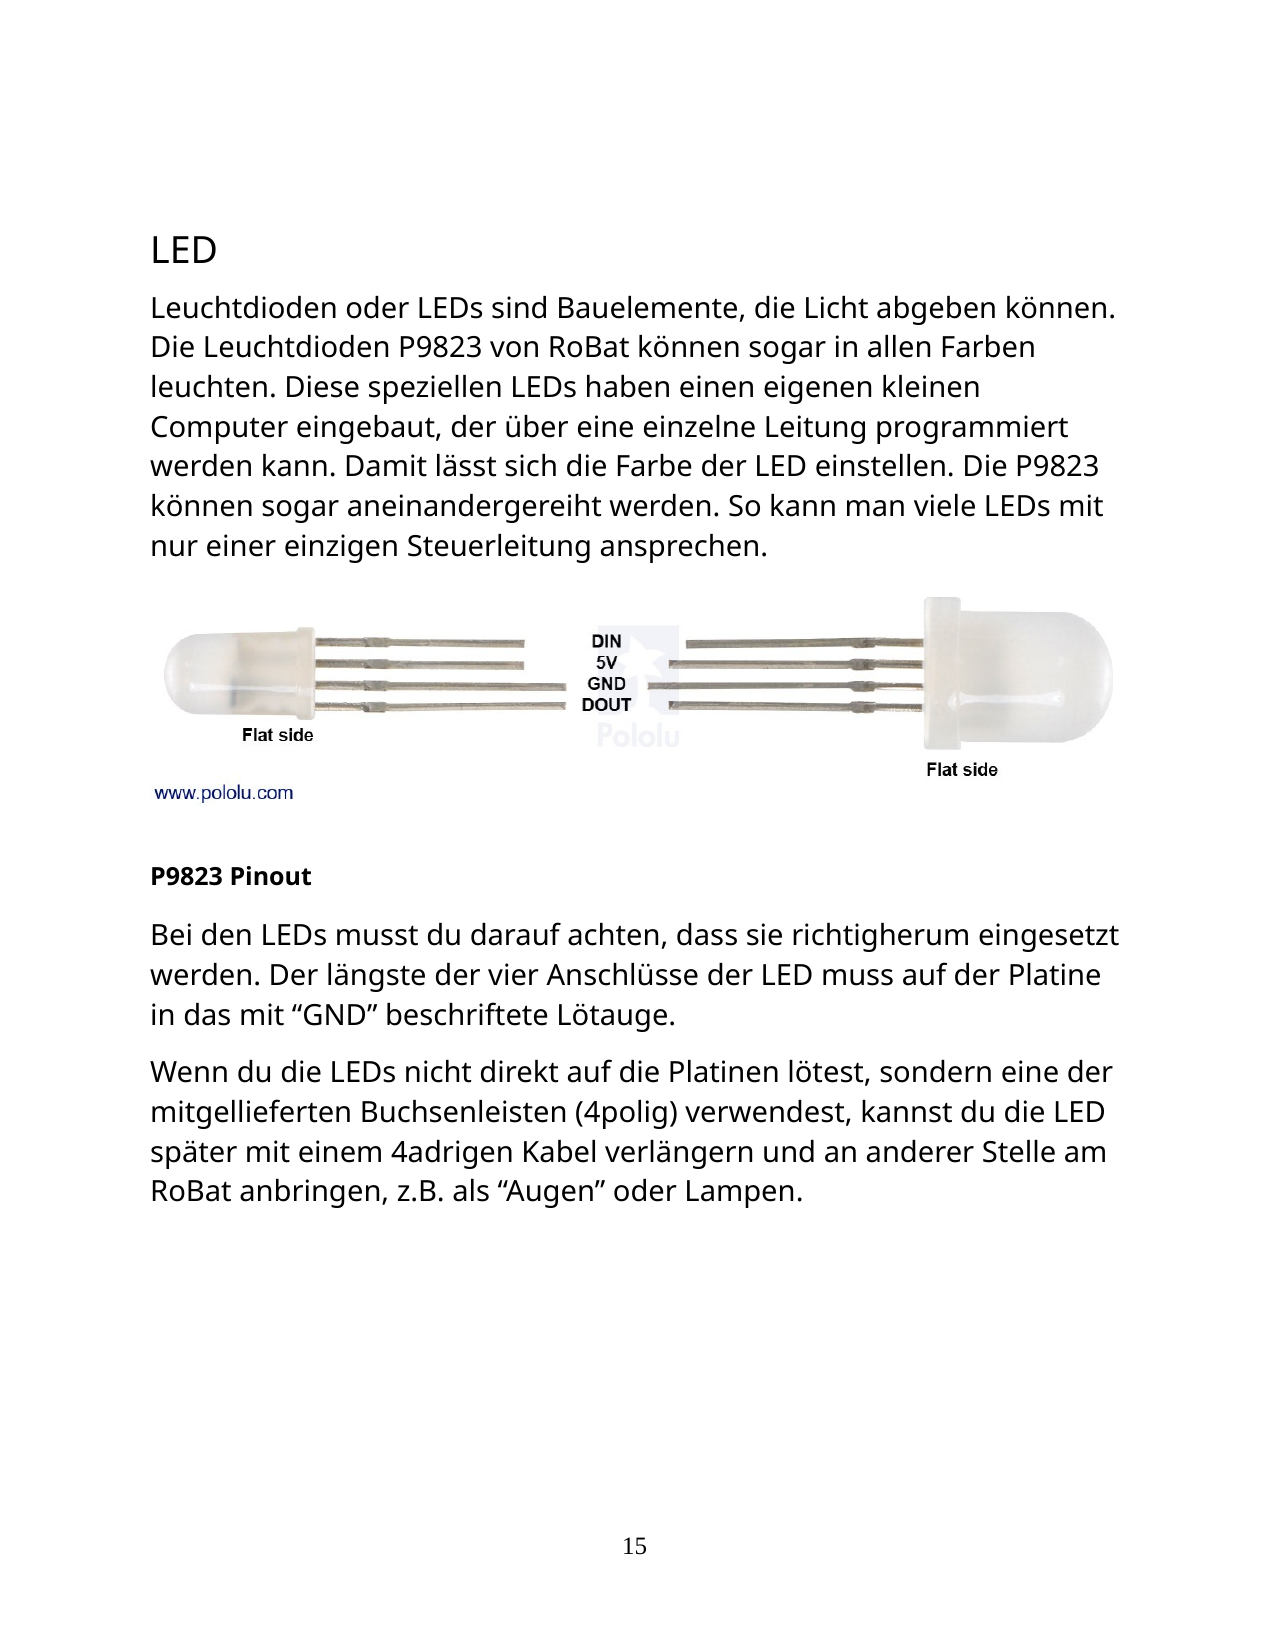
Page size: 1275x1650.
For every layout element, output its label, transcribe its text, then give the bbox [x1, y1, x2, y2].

text P9823 Pinout [150, 859, 1125, 893]
text Bei den LEDs musst du darauf achten, dass sie richtigherum eingesetzt werden. Der längste der vier Anschlüsse der LED muss auf der Platine in das mit “GND” beschriftete Lötauge. [150, 914, 1125, 1033]
picture [150, 564, 1125, 807]
text Leuchtdioden oder LEDs sind Bauelemente, die Licht abgeben können. Die Leuchtdioden P9823 von RoBat können sogar in allen Farben leuchten. Diese speziellen LEDs haben einen eigenen kleinen Computer eingebaut, der über eine einzelne Leitung programmiert werden kann. Damit lässt sich die Farbe der LED einstellen. Die P9823 können sogar aneinandergereiht werden. So kann man viele LEDs mit nur einer einzigen Steuerleitung ansprechen. [150, 287, 1125, 564]
subtitle LED [150, 223, 1125, 274]
text Wenn du die LEDs nicht direkt auf die Platinen lötest, sondern eine der mitgellieferten Buchsenleisten (4polig) verwendest, kannst du die LED später mit einem 4adrigen Kabel verlängern und an anderer Stelle am RoBat anbringen, z.B. als “Augen” oder Lampen. [150, 1051, 1125, 1210]
